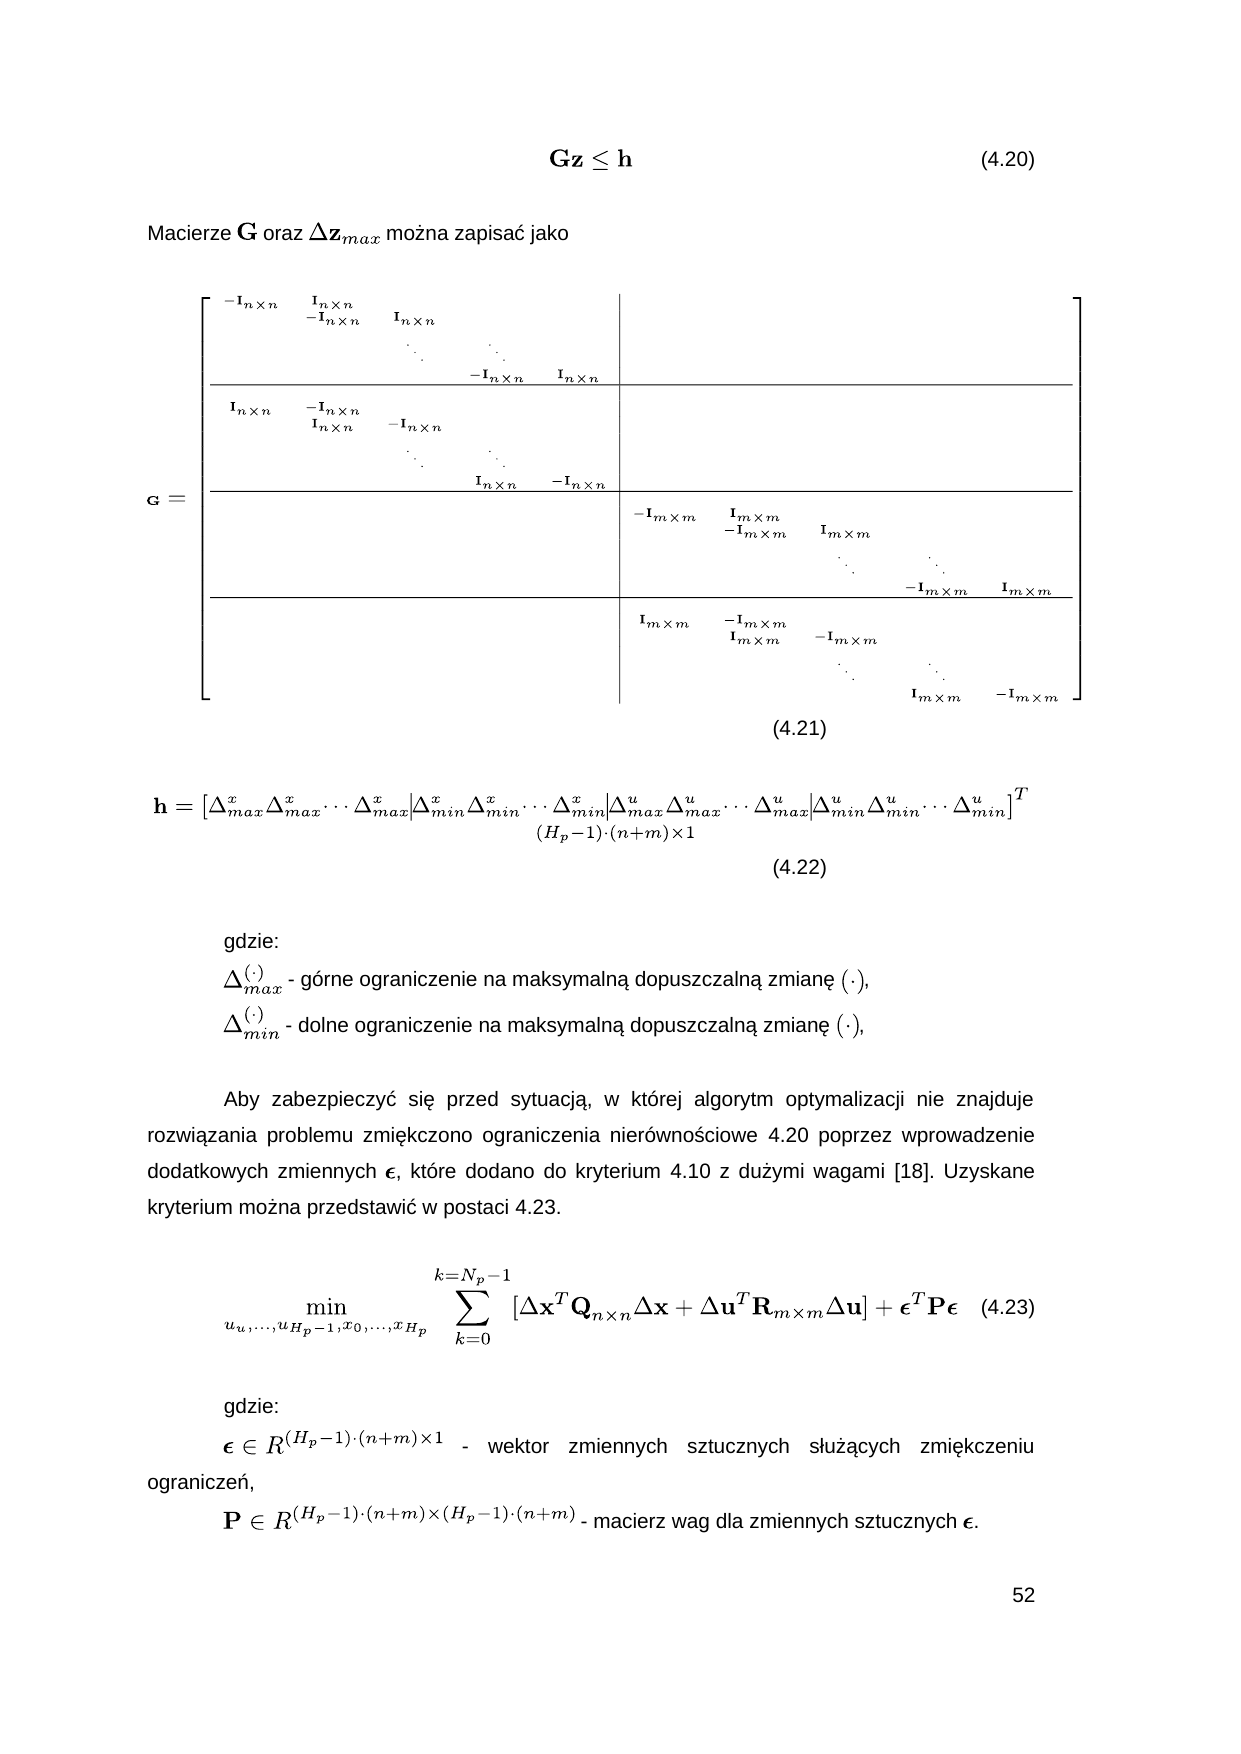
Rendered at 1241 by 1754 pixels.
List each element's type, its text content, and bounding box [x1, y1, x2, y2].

text - wektor zmiennych sztucznych służących zmiękczeniu ograniczeń, [147, 1430, 1035, 1493]
text - górne ograniczenie na maksymalną dopuszczalną zmianę , [259, 964, 1035, 994]
text - dolne ograniczenie na maksymalną dopuszczalną zmianę , [260, 1006, 1035, 1039]
text [147, 964, 248, 994]
text (4.20) [147, 147, 1035, 171]
text (4.23) [488, 1268, 1035, 1345]
text gdzie: [147, 1394, 1035, 1418]
text [147, 1268, 455, 1345]
text Macierze oraz można zapisać jako [147, 220, 1035, 244]
text - macierz wag dla zmiennych sztucznych . [147, 1506, 1035, 1533]
text gdzie: [147, 928, 1035, 952]
text [147, 1006, 248, 1039]
text (4.22) [147, 752, 1035, 879]
text Aby zabezpieczyć się przed sytuacją, w której algorytm optymalizacji nie znajduje rozwiązania problemu zmiękczono ograniczenia nierównościowe 4.20 poprzez wprowadzenie dodatkowych zmiennych , które dodano do kryterium 4.10 z dużymi wagami [18]. Uzyskane kryterium można przedstawić w postaci 4.23. [147, 1087, 1035, 1219]
text (4.21) [147, 703, 1035, 740]
